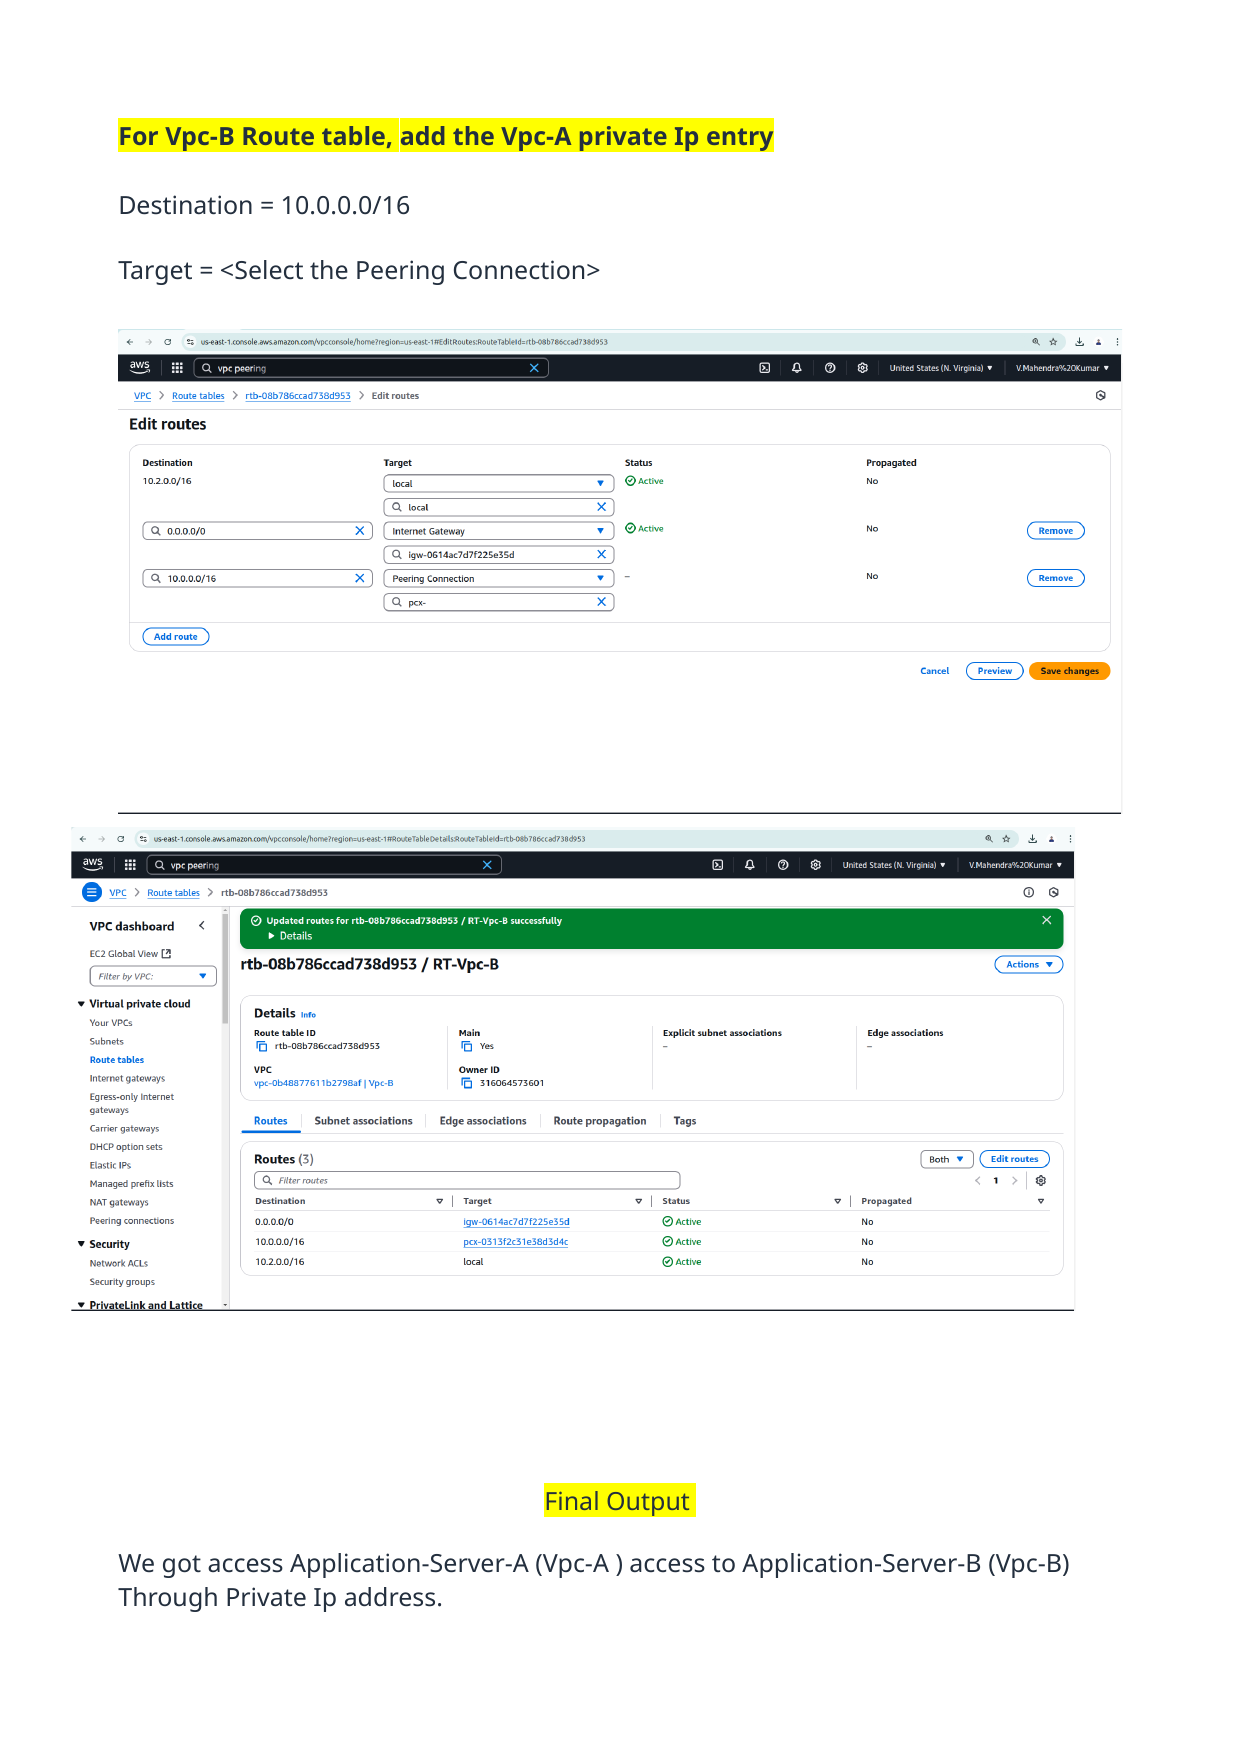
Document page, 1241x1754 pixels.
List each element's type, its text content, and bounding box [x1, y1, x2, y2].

text Target = <Select the Peering Connection> [118, 236, 1122, 286]
picture [118, 329, 1123, 814]
text We got access Application-Server-A (Vpc-A ) access to Application-Server-B (Vpc-B) Through Private Ip address. [118, 1546, 1122, 1614]
text Destination = 10.0.0.0/16 [118, 172, 1122, 222]
text Final Output [118, 1483, 1122, 1517]
text For Vpc-B Route table, add the Vpc-A private Ip entry [118, 118, 1122, 152]
picture [71, 827, 1076, 1311]
